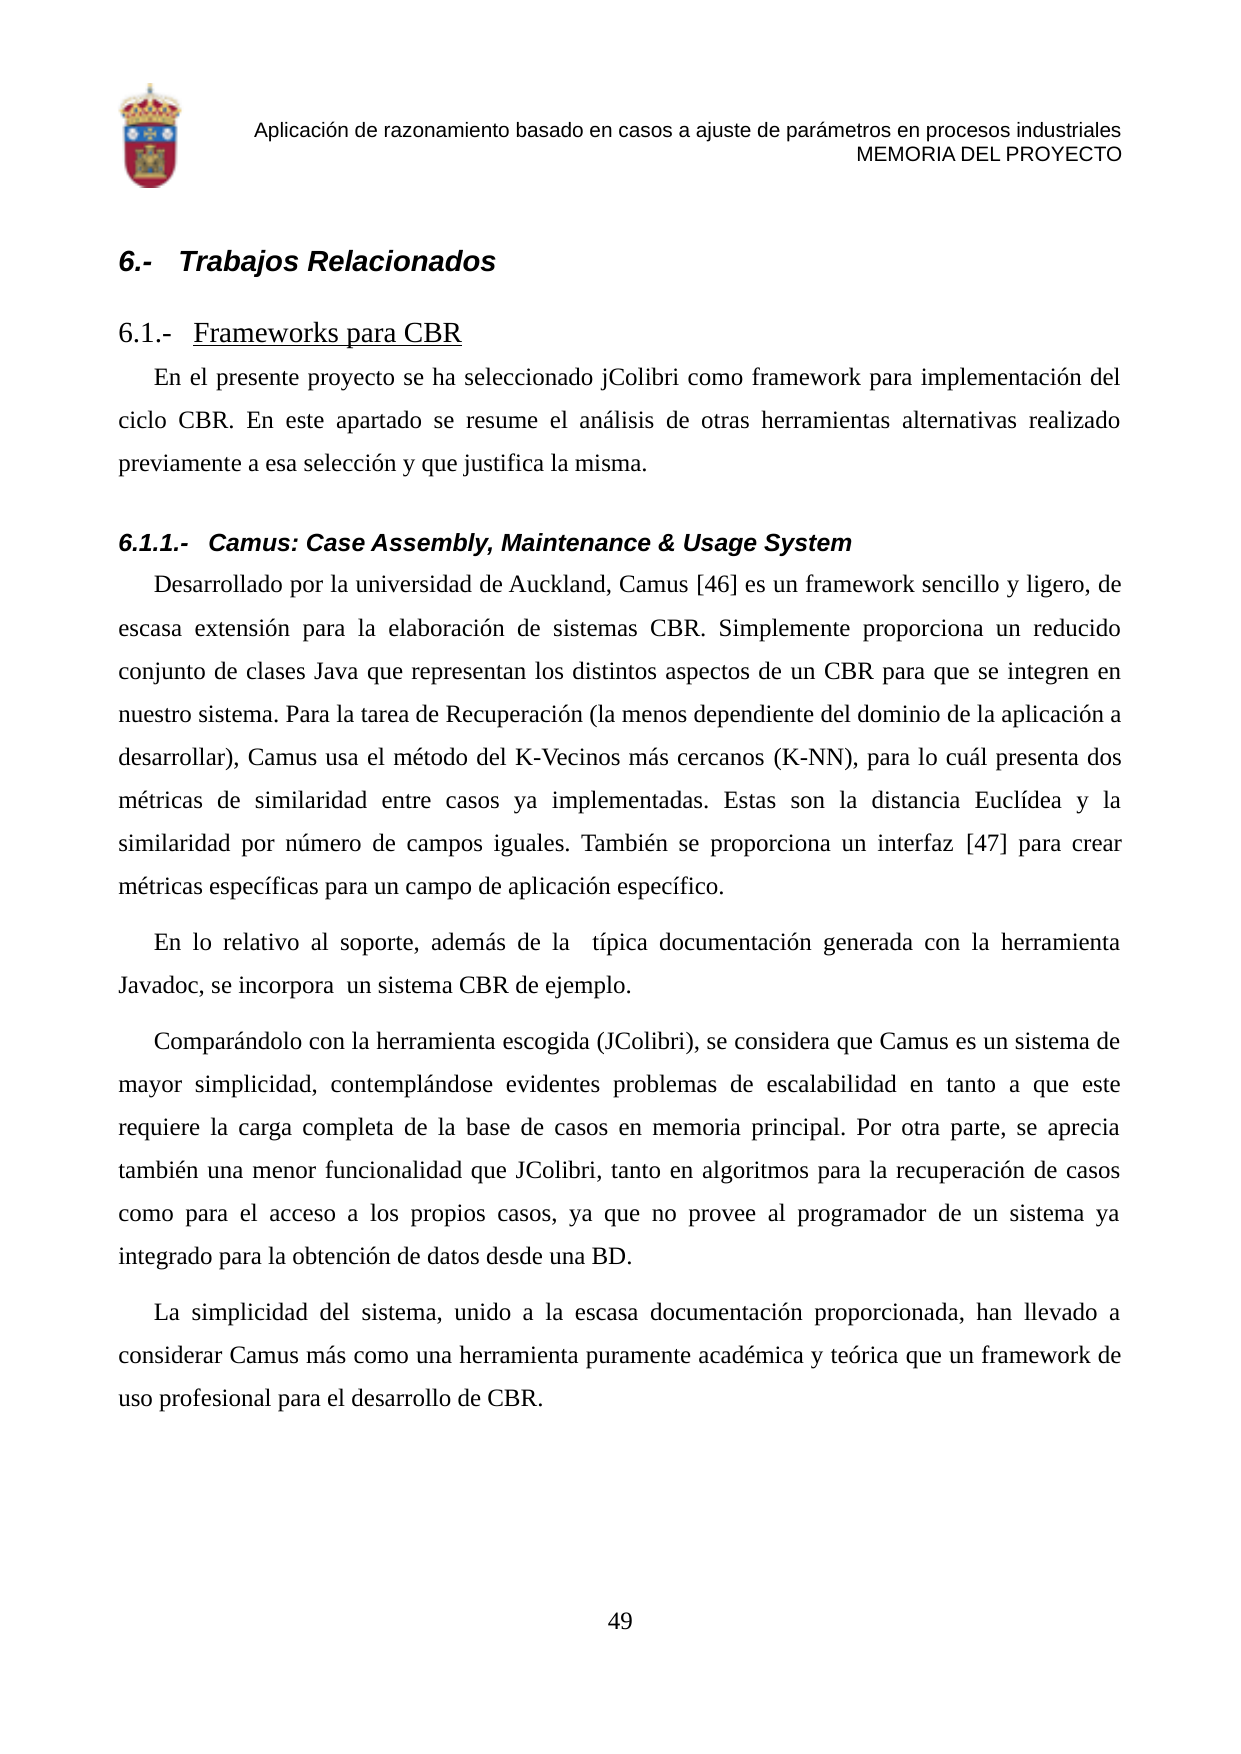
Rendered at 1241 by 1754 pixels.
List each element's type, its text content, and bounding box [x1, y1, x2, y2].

subtitle Frameworks para CBR [118, 316, 1122, 349]
picture [117, 83, 184, 188]
subtitle Camus: Case Assembly, Maintenance & Usage System [118, 528, 1122, 557]
text Desarrollado por la universidad de Auckland, Camus [46] es un framework sencillo y ligero, de escasa extensión para la elaboración de sistemas CBR. Simplemente proporciona un reducido conjunto de clases Java que representan los distintos aspectos de un CBR para que se integren en nuestro sistema. Para la tarea de Recuperación (la menos dependiente del dominio de la aplicación a desarrollar), Camus usa el método del K-Vecinos más cercanos (K-NN), para lo cuál presenta dos métricas de similaridad entre casos ya implementadas. Estas son la distancia Euclídea y la similaridad por número de campos iguales. También se proporciona un interfaz [47] para crear métricas específicas para un campo de aplicación específico. [118, 569, 1122, 900]
text La simplicidad del sistema, unido a la escasa documentación proporcionada, han llevado a considerar Camus más como una herramienta puramente académica y teórica que un framework de uso profesional para el desarrollo de CBR. [118, 1297, 1122, 1412]
text Comparándolo con la herramienta escogida (JColibri), se considera que Camus es un sistema de mayor simplicidad, contemplándose evidentes problemas de escalabilidad en tanto a que este requiere la carga completa de la base de casos en memoria principal. Por otra parte, se aprecia también una menor funcionalidad que JColibri, tanto en algoritmos para la recuperación de casos como para el acceso a los propios casos, ya que no provee al programador de un sistema ya integrado para la obtención de datos desde una BD. [118, 1026, 1122, 1270]
subtitle Trabajos Relacionados [118, 244, 1122, 278]
text En lo relativo al soporte, además de la típica documentación generada con la herramienta Javadoc, se incorpora un sistema CBR de ejemplo. [118, 927, 1122, 999]
text En el presente proyecto se ha seleccionado jColibri como framework para implementación del ciclo CBR. En este apartado se resume el análisis de otras herramientas alternativas realizado previamente a esa selección y que justifica la misma. [118, 362, 1122, 477]
